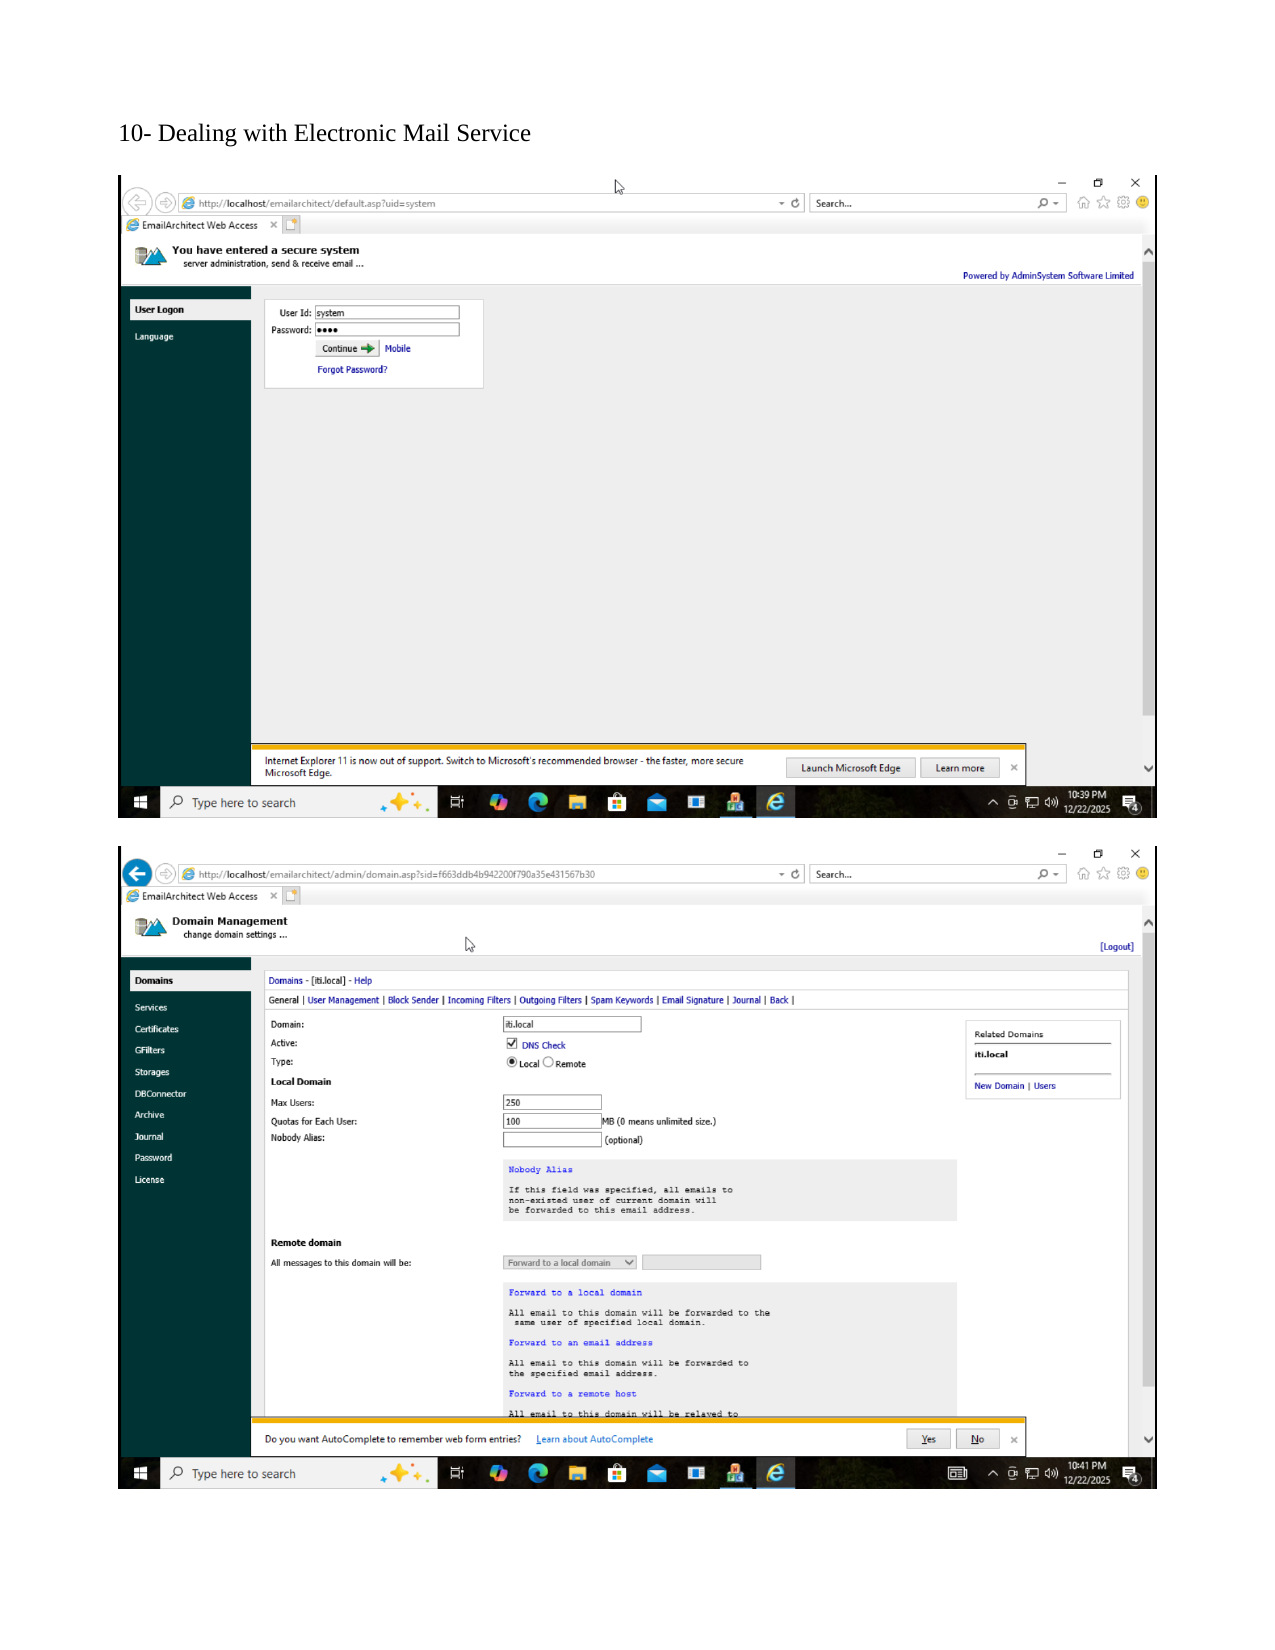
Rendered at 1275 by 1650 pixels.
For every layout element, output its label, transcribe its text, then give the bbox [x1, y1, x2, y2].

text 10- Dealing with Electronic Mail Service [118, 118, 1157, 147]
picture [118, 175, 1157, 818]
picture [118, 846, 1157, 1489]
